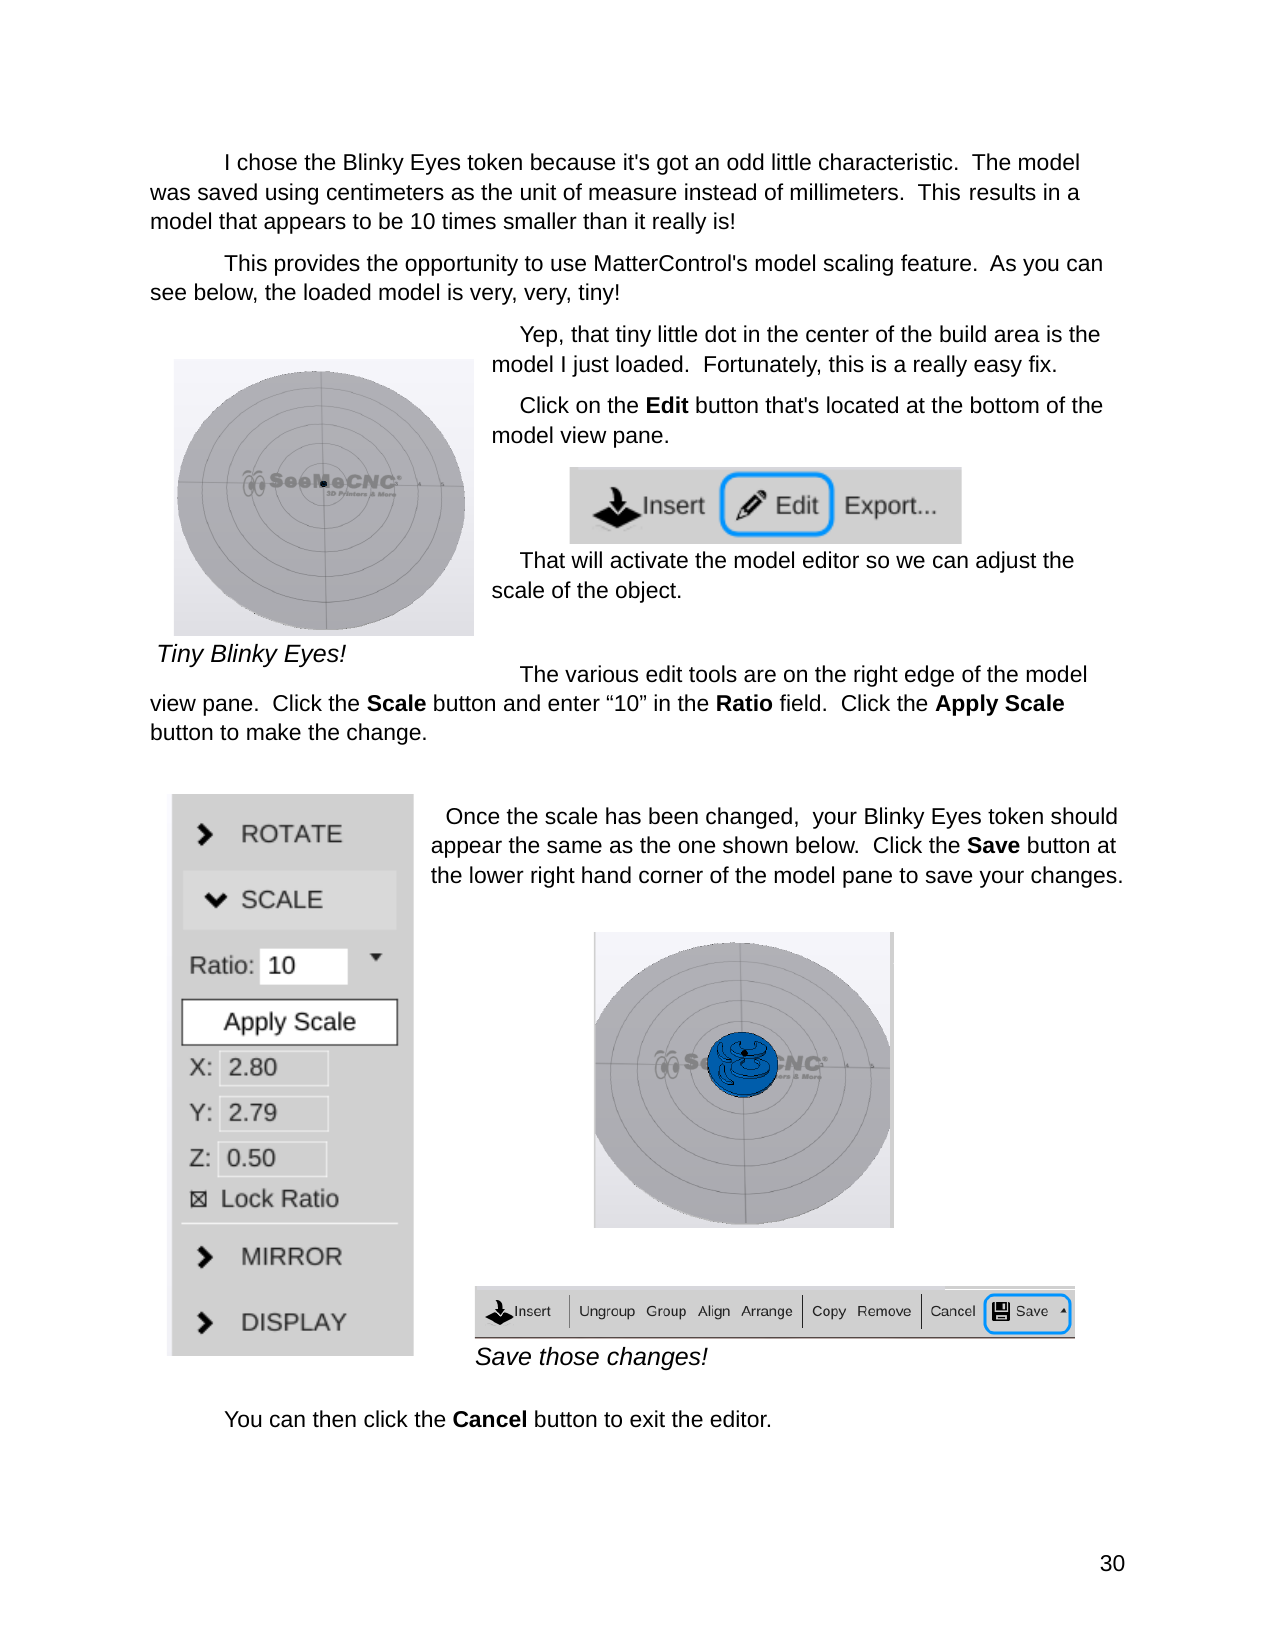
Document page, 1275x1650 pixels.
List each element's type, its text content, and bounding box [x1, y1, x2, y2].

text Tiny Blinky Eyes! [156, 359, 491, 667]
text The various edit tools are on the right edge of the model view pane. Click the Scale button and enter “10” in the Ratio field. Click the Apply Scale button to make the change. [150, 661, 1125, 746]
text Click on the Edit button that's located at the bottom of the model view pane. [491, 393, 1125, 448]
text I chose the Blinky Eyes token because it's got an odd little characteristic. The model was saved using centimeters as the unit of measure instead of millimeters. This results in a model that appears to be 10 times smaller than it really is! [150, 150, 1125, 234]
picture [173, 359, 474, 636]
text This provides the opportunity to use MatterControl's model scaling feature. As you can see below, the loaded model is very, very, tiny! [150, 251, 1125, 306]
picture [593, 932, 894, 1228]
picture [569, 467, 962, 544]
text That will activate the model editor so we can adjust the scale of the object. [491, 548, 1125, 603]
picture [166, 794, 414, 1356]
text Once the scale has been changed, your Blinky Eyes token should appear the same as the one shown below. Click the Save button at the lower right hand corner of the model pane to save your changes. [431, 804, 1125, 888]
text Yep, that tiny little dot in the center of the build area is the model I just loaded. Fortunately, this is a really easy fix. [150, 322, 1125, 377]
text Save those changes! [475, 1339, 1075, 1371]
picture [474, 1286, 1075, 1339]
text You can then click the Cancel button to exit the editor. [150, 1407, 1125, 1432]
